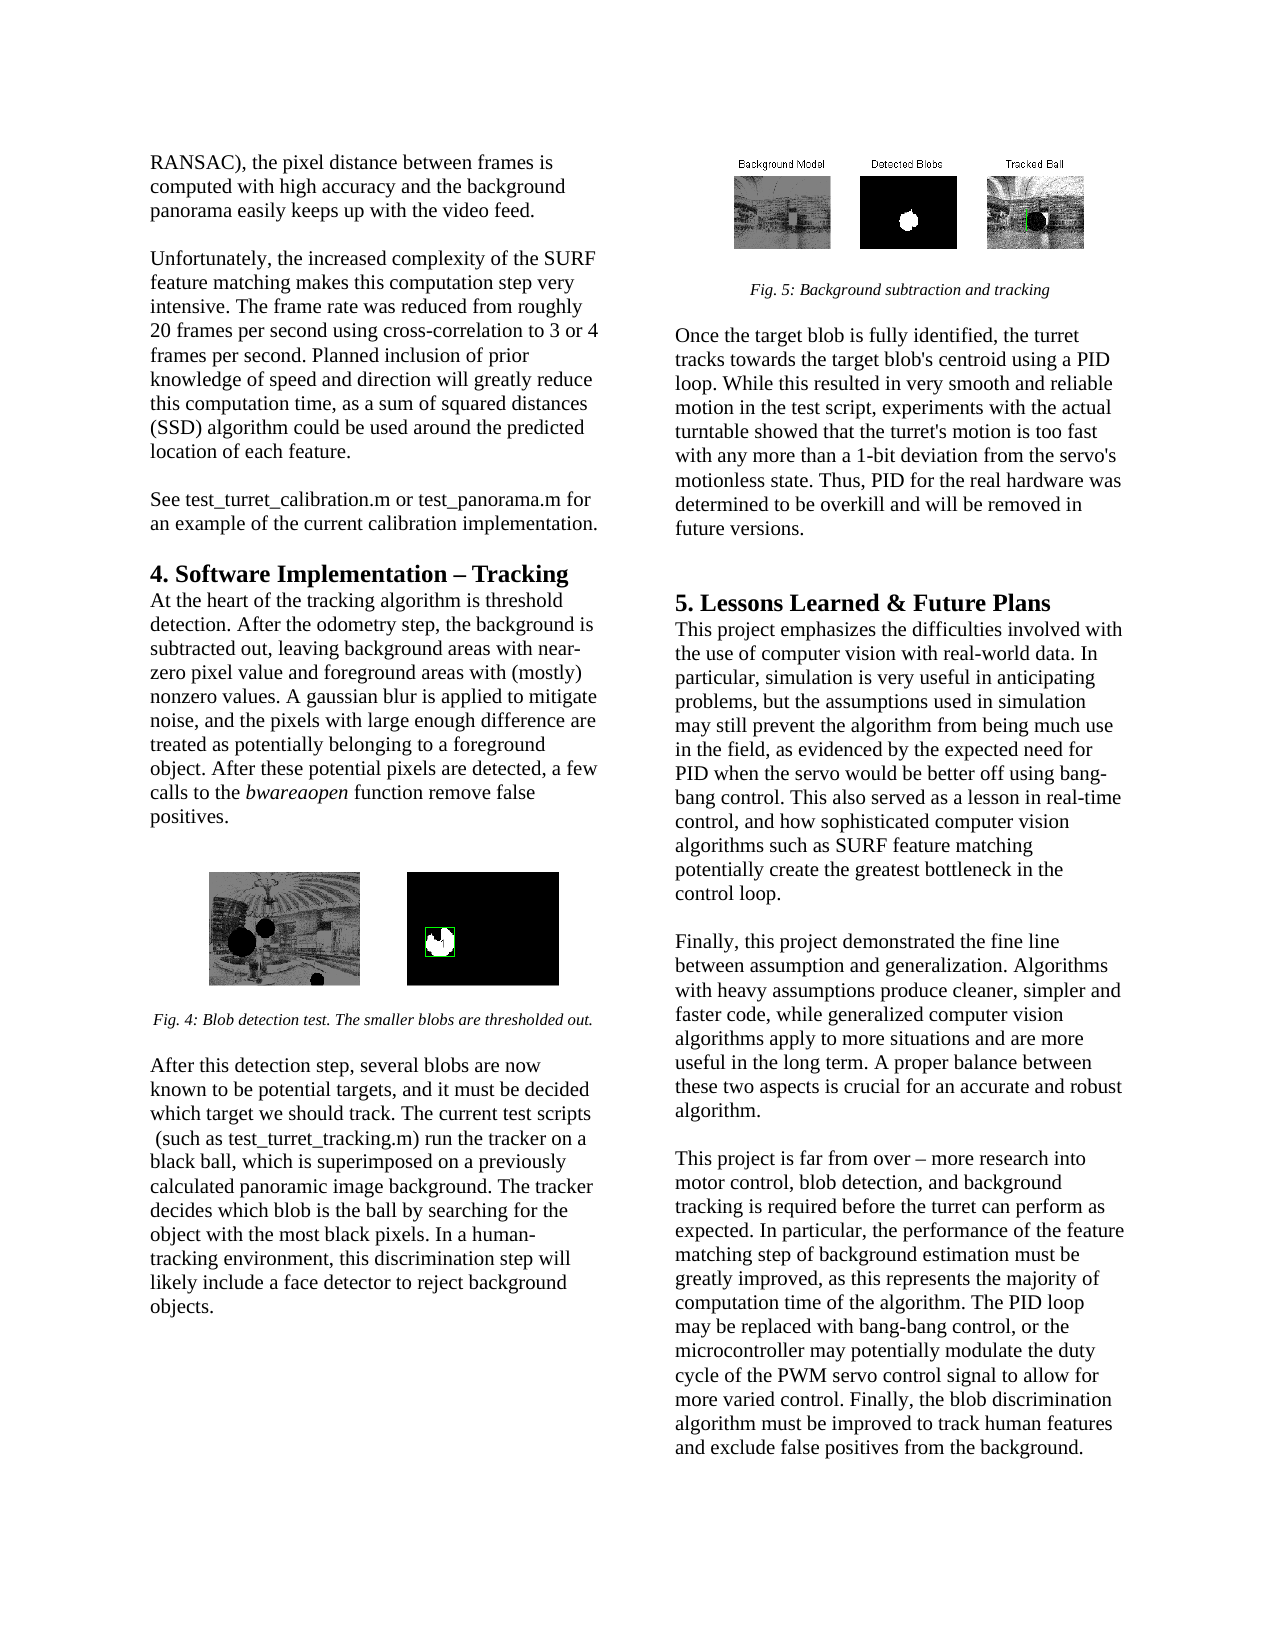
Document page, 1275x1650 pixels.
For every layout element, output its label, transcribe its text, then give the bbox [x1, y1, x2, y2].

text Fig. 4: Blob detection test. The smaller blobs are thresholded out. [150, 1010, 600, 1029]
text Fig. 5: Background subtraction and tracking [675, 280, 1125, 299]
text This project emphasizes the difficulties involved with the use of computer vision with real-world data. In particular, simulation is very useful in anticipating problems, but the assumptions used in simulation may still prevent the algorithm from being much use in the field, as evidenced by the expected need for PID when the servo would be better off using bang-bang control. This also served as a lesson in real-time control, and how sophisticated computer vision algorithms such as SURF feature matching potentially create the greatest bottleneck in the control loop. [675, 617, 1125, 905]
text This project is far from over – more research into motor control, blob detection, and background tracking is required before the turret can perform as expected. In particular, the performance of the feature matching step of background estimation must be greatly improved, as this represents the majority of computation time of the algorithm. The PID loop may be replaced with bang-bang control, or the microcontroller may potentially modulate the duty cycle of the PWM servo control signal to allow for more varied control. Finally, the blob discrimination algorithm must be improved to track human features and exclude false positives from the background. [675, 1146, 1125, 1459]
text At the heart of the tracking algorithm is threshold detection. After the odometry step, the background is subtracted out, leaving background areas with near-zero pixel value and foreground areas with (mostly) nonzero values. A gaussian blur is applied to mitigate noise, and the pixels with large enough difference are treated as potentially belonging to a foreground object. After these potential pixels are detected, a few calls to the bwareaopen function remove false positives. [150, 588, 600, 828]
text Finally, this project demonstrated the fine line between assumption and generalization. Algorithms with heavy assumptions produce cleaner, simpler and faster code, while generalized computer vision algorithms apply to more situations and are more useful in the long term. A proper balance between these two aspects is crucial for an accurate and robust algorithm. [675, 929, 1125, 1122]
text RANSAC), the pixel distance between frames is computed with high accuracy and the background panorama easily keeps up with the video feed. [150, 150, 600, 222]
text After this detection step, several blobs are now known to be potential targets, and it must be decided which target we should track. The current test scripts [150, 1053, 600, 1125]
text (such as test_turret_tracking.m) run the tracker on a black ball, which is superimposed on a previously calculated panoramic image background. The tracker decides which blob is the ball by searching for the object with the most black pixels. In a human-tracking environment, this discrimination step will likely include a face detector to reject background objects. [150, 1125, 600, 1318]
text Once the target blob is fully identified, the turret tracks towards the target blob's centroid using a PID loop. While this resulted in very smooth and reliable motion in the test script, experiments with the actual turntable showed that the turret's motion is too fast with any more than a 1-bit deviation from the servo's motionless state. Thus, PID for the real hardware was determined to be overkill and will be removed in future versions. [675, 323, 1125, 540]
subtitle 5. Lessons Learned & Future Plans [675, 588, 1125, 617]
picture [150, 852, 600, 1010]
text Unfortunately, the increased complexity of the SURF feature matching makes this computation step very intensive. The frame rate was reduced from roughly 20 frames per second using cross-correlation to 3 or 4 frames per second. Planned inclusion of prior knowledge of speed and direction will greatly reduce this computation time, as a sum of squared distances (SSD) algorithm could be used around the predicted location of each feature. [150, 246, 600, 463]
picture [675, 150, 1125, 280]
subtitle 4. Software Implementation – Tracking [150, 559, 600, 588]
text See test_turret_calibration.m or test_panorama.m for an example of the current calibration implementation. [150, 487, 600, 535]
